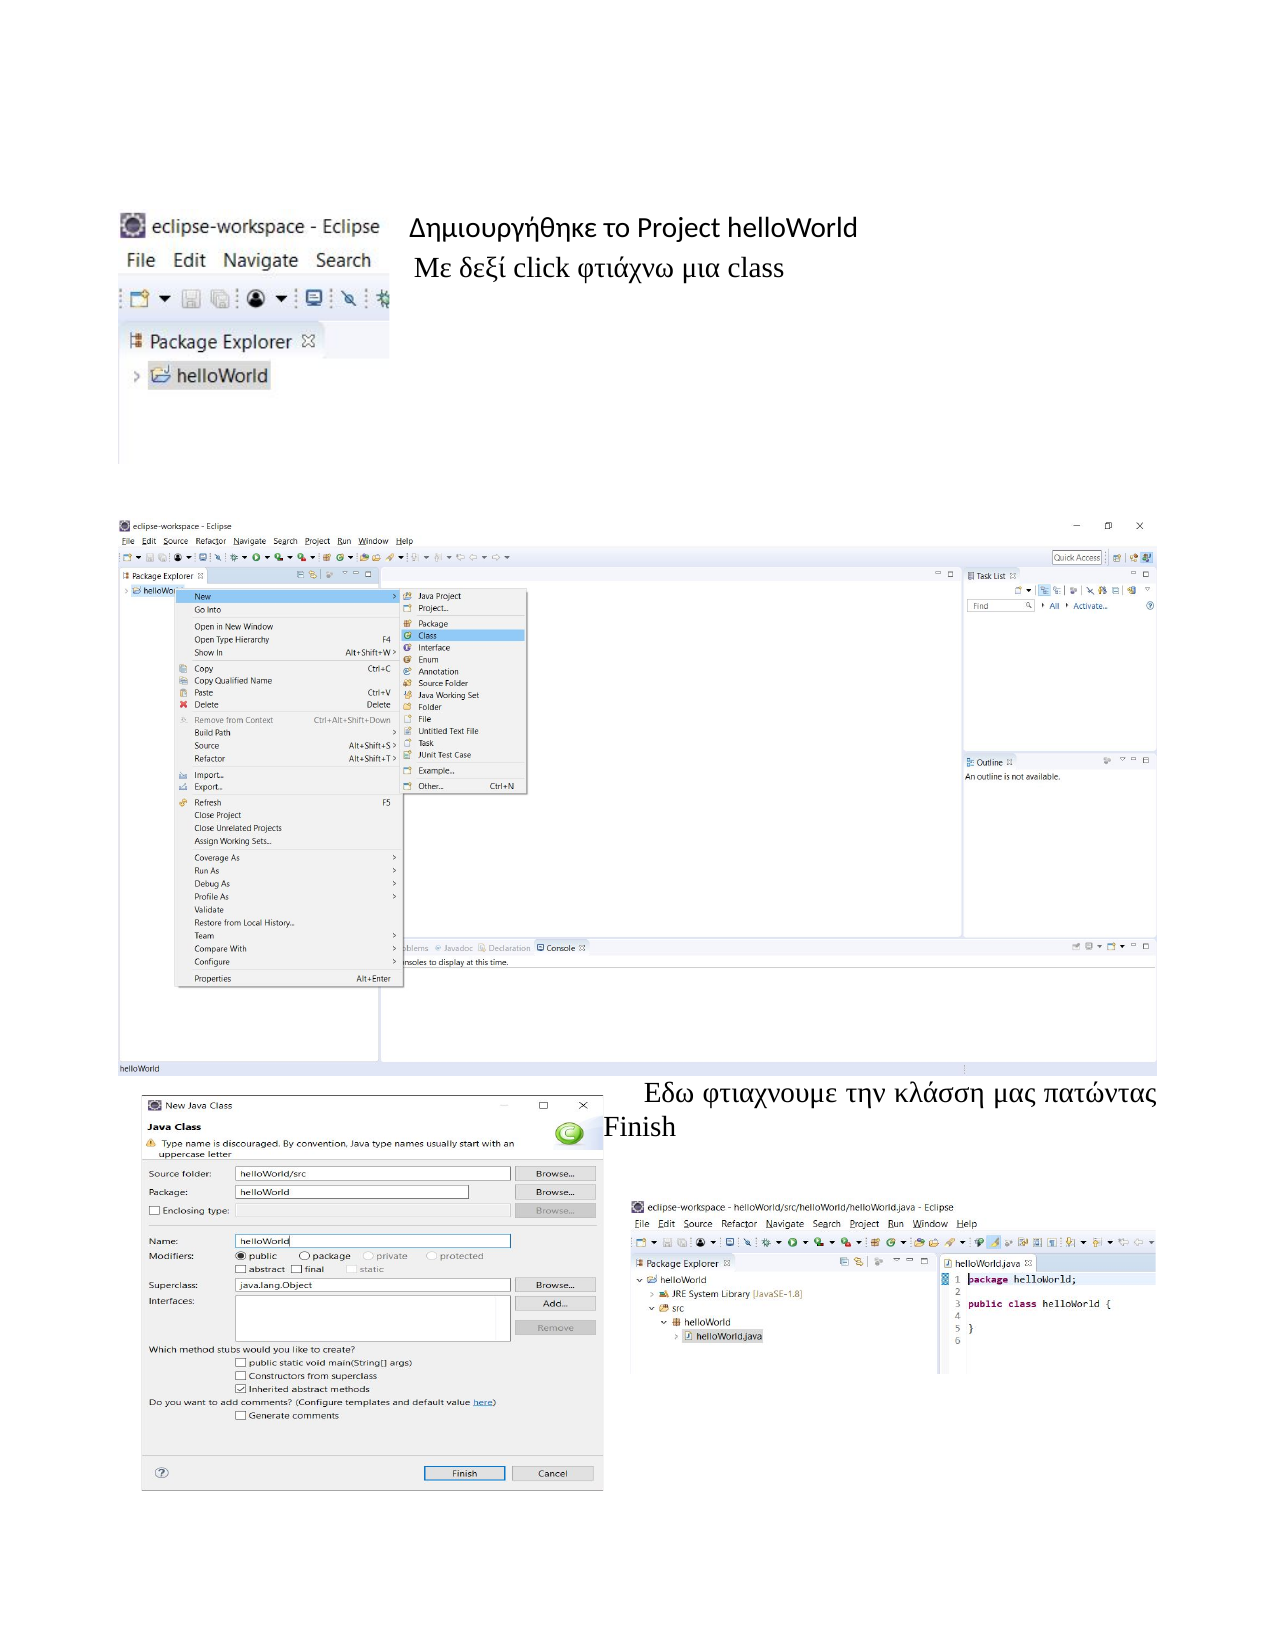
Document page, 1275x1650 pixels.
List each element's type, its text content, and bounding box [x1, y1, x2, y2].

text Με δεξί click φτιάχνω μια class [390, 250, 1157, 283]
picture [118, 209, 390, 464]
picture [141, 1095, 604, 1491]
text Δημιουργήθηκε το Project helloWorld [390, 209, 1157, 245]
picture [118, 518, 1157, 1076]
picture [630, 1198, 1156, 1374]
text Εδω φτιαχνουμε την κλάσση μας πατώντας Finish [118, 1076, 1157, 1143]
